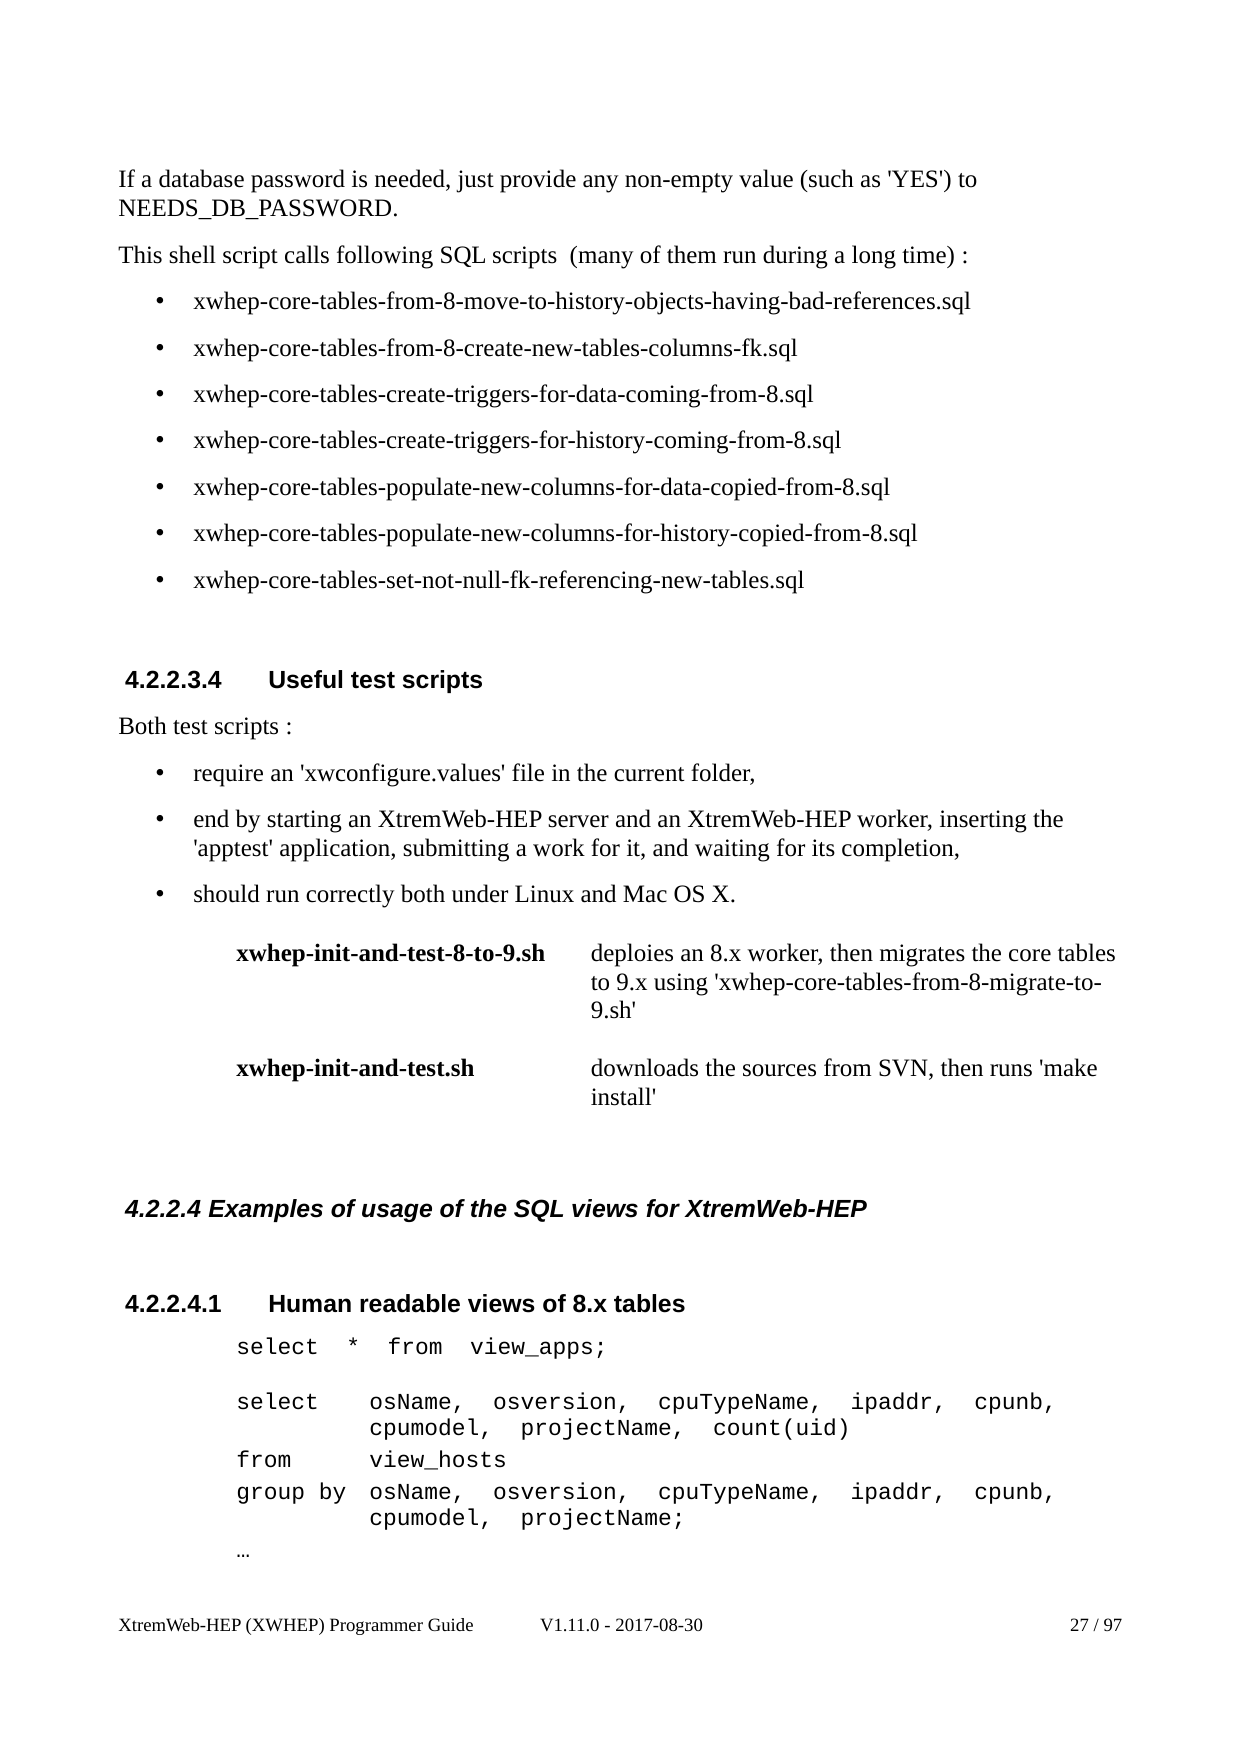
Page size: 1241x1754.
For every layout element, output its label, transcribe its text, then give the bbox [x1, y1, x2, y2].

list xwhep-core-tables-populate-new-columns-for-data-copied-from-8.sql [156, 472, 1122, 501]
list xwhep-core-tables-create-triggers-for-history-coming-from-8.sql [156, 426, 1122, 454]
list xwhep-core-tables-from-8-create-new-tables-columns-fk.sql [156, 333, 1122, 361]
text from view_hosts [236, 1448, 1122, 1474]
list should run correctly both under Linux and Mac OS X. [156, 879, 1122, 908]
text group by osName, osversion, cpuTypeName, ipaddr, cpunb, cpumodel, projectName; [236, 1480, 1122, 1532]
text xwhep-init-and-test-8-to-9.sh deploies an 8.x worker, then migrates the core tables to 9.x using 'xwhep-core-tables-from-8-migrate-to-9.sh' [236, 938, 1122, 1024]
list end by starting an XtremWeb-HEP server and an XtremWeb-HEP worker, inserting the 'apptest' application, submitting a work for it, and waiting for its completion, [156, 804, 1122, 862]
text … [236, 1538, 1122, 1564]
subtitle Useful test scripts [118, 665, 1122, 694]
text Both test scripts : [118, 711, 1122, 740]
list xwhep-core-tables-create-triggers-for-data-coming-from-8.sql [156, 379, 1122, 408]
list xwhep-core-tables-from-8-move-to-history-objects-having-bad-references.sql [156, 286, 1122, 315]
text select osName, osversion, cpuTypeName, ipaddr, cpunb, cpumodel, projectName, count(uid) [236, 1391, 1122, 1443]
text If a database password is needed, just provide any non-empty value (such as 'YES') to NEEDS_DB_PASSWORD. [118, 164, 1122, 222]
subtitle Examples of usage of the SQL views for XtremWeb-HEP [118, 1194, 1122, 1223]
list xwhep-core-tables-populate-new-columns-for-history-copied-from-8.sql [156, 518, 1122, 547]
text select * from view_apps; [236, 1335, 1122, 1361]
list require an 'xwconfigure.values' file in the current folder, [156, 758, 1122, 787]
subtitle Human readable views of 8.x tables [118, 1289, 1122, 1318]
list xwhep-core-tables-set-not-null-fk-referencing-new-tables.sql [156, 565, 1122, 594]
text xwhep-init-and-test.sh downloads the sources from SVN, then runs 'make install' [236, 1053, 1122, 1111]
text This shell script calls following SQL scripts (many of them run during a long time) : [118, 240, 1122, 268]
